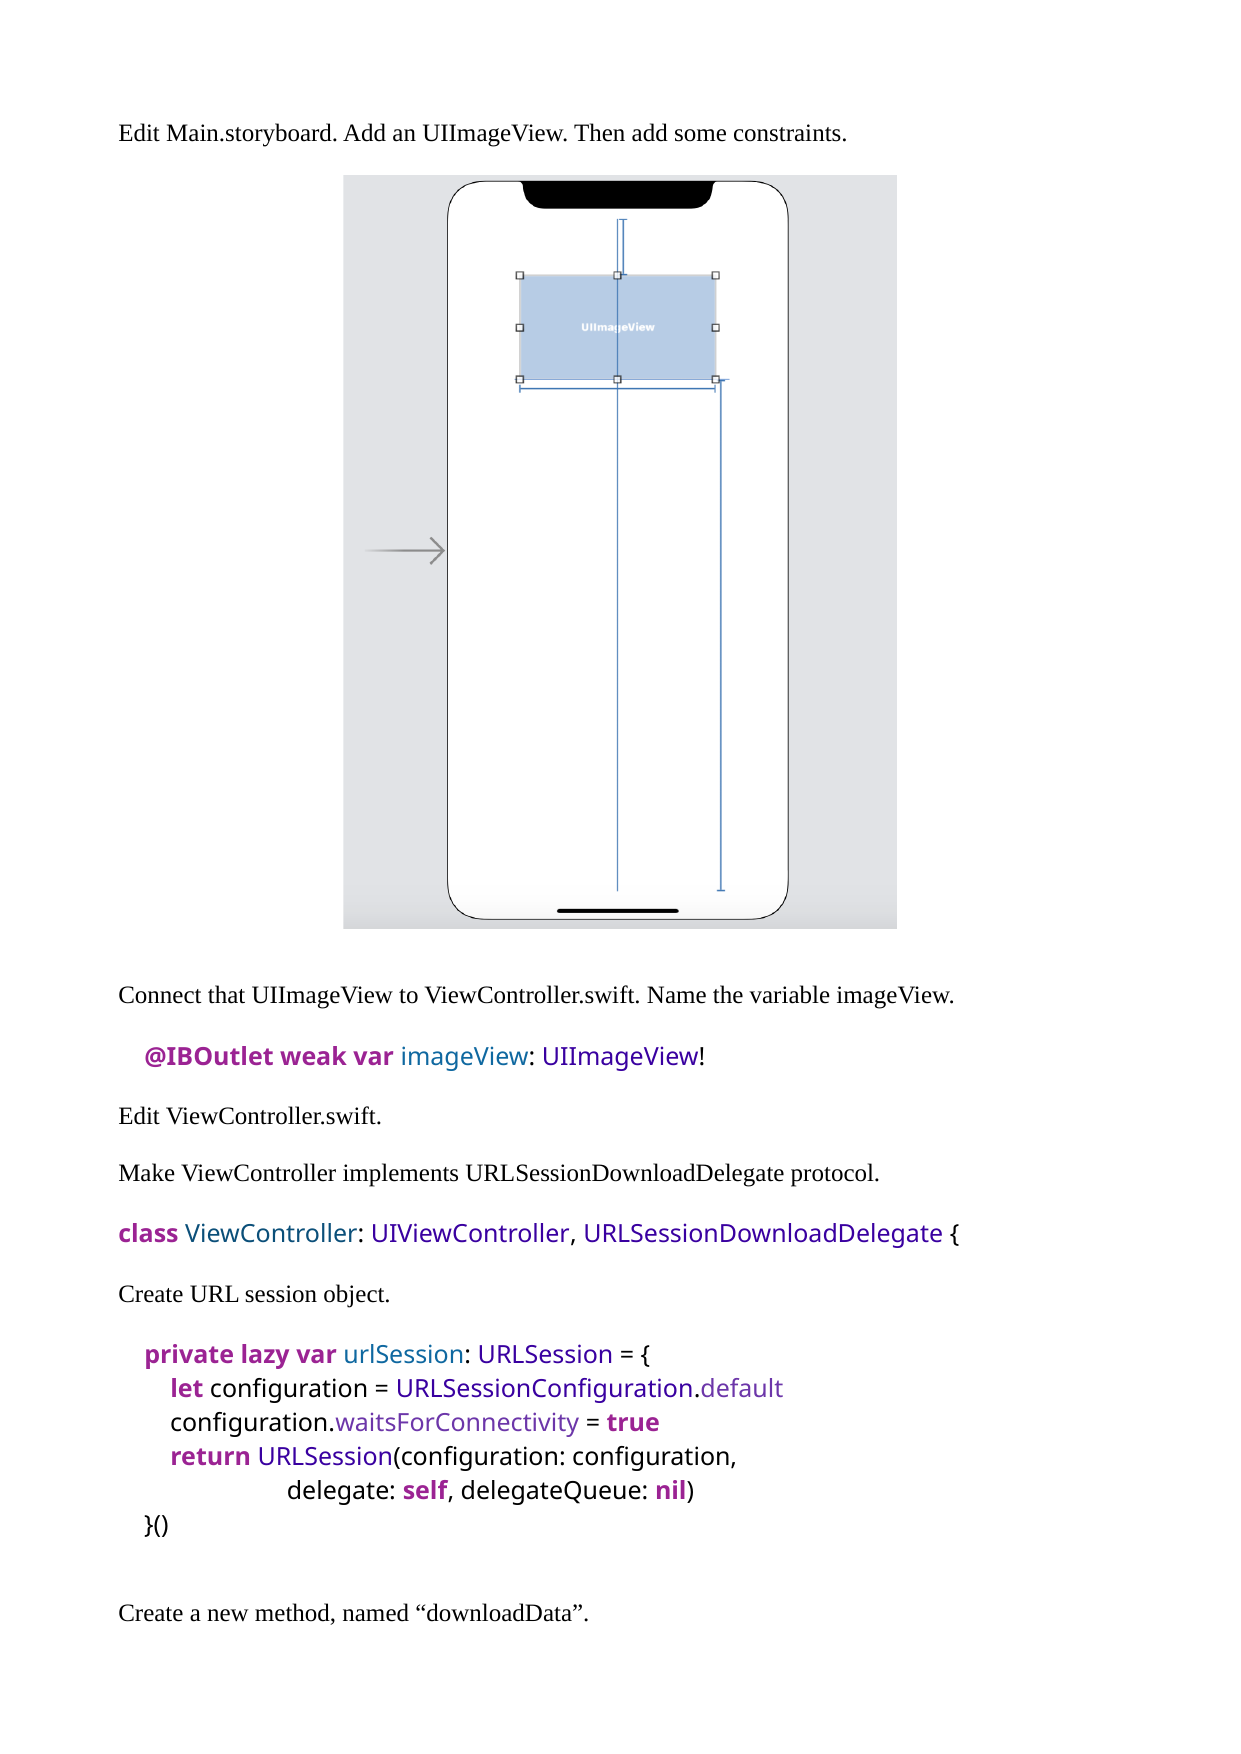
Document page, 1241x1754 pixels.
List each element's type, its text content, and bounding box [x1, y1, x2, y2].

text private lazy var urlSession: URLSession = { [118, 1336, 1122, 1370]
text configuration.waitsForConnectivity = true [118, 1404, 1122, 1438]
text let configuration = URLSessionConfiguration.default [118, 1370, 1122, 1404]
text return URLSession(configuration: configuration, [118, 1438, 1122, 1472]
text Edit Main.storyboard. Add an UIImageView. Then add some constraints. [118, 118, 1122, 147]
text Create a new method, named “downloadData”. [118, 1598, 1122, 1627]
text delegate: self, delegateQueue: nil) [118, 1472, 1122, 1507]
text Connect that UIImageView to ViewController.swift. Name the variable imageView. [118, 981, 1122, 1009]
text Create URL session object. [118, 1279, 1122, 1307]
picture [343, 175, 897, 929]
text Make ViewController implements URLSessionDownloadDelegate protocol. [118, 1158, 1122, 1187]
text @IBOutlet weak var imageView: UIImageView! [118, 1038, 1122, 1072]
text class ViewController: UIViewController, URLSessionDownloadDelegate { [118, 1216, 1122, 1250]
text }() [118, 1507, 1122, 1541]
text Edit ViewController.swift. [118, 1101, 1122, 1130]
